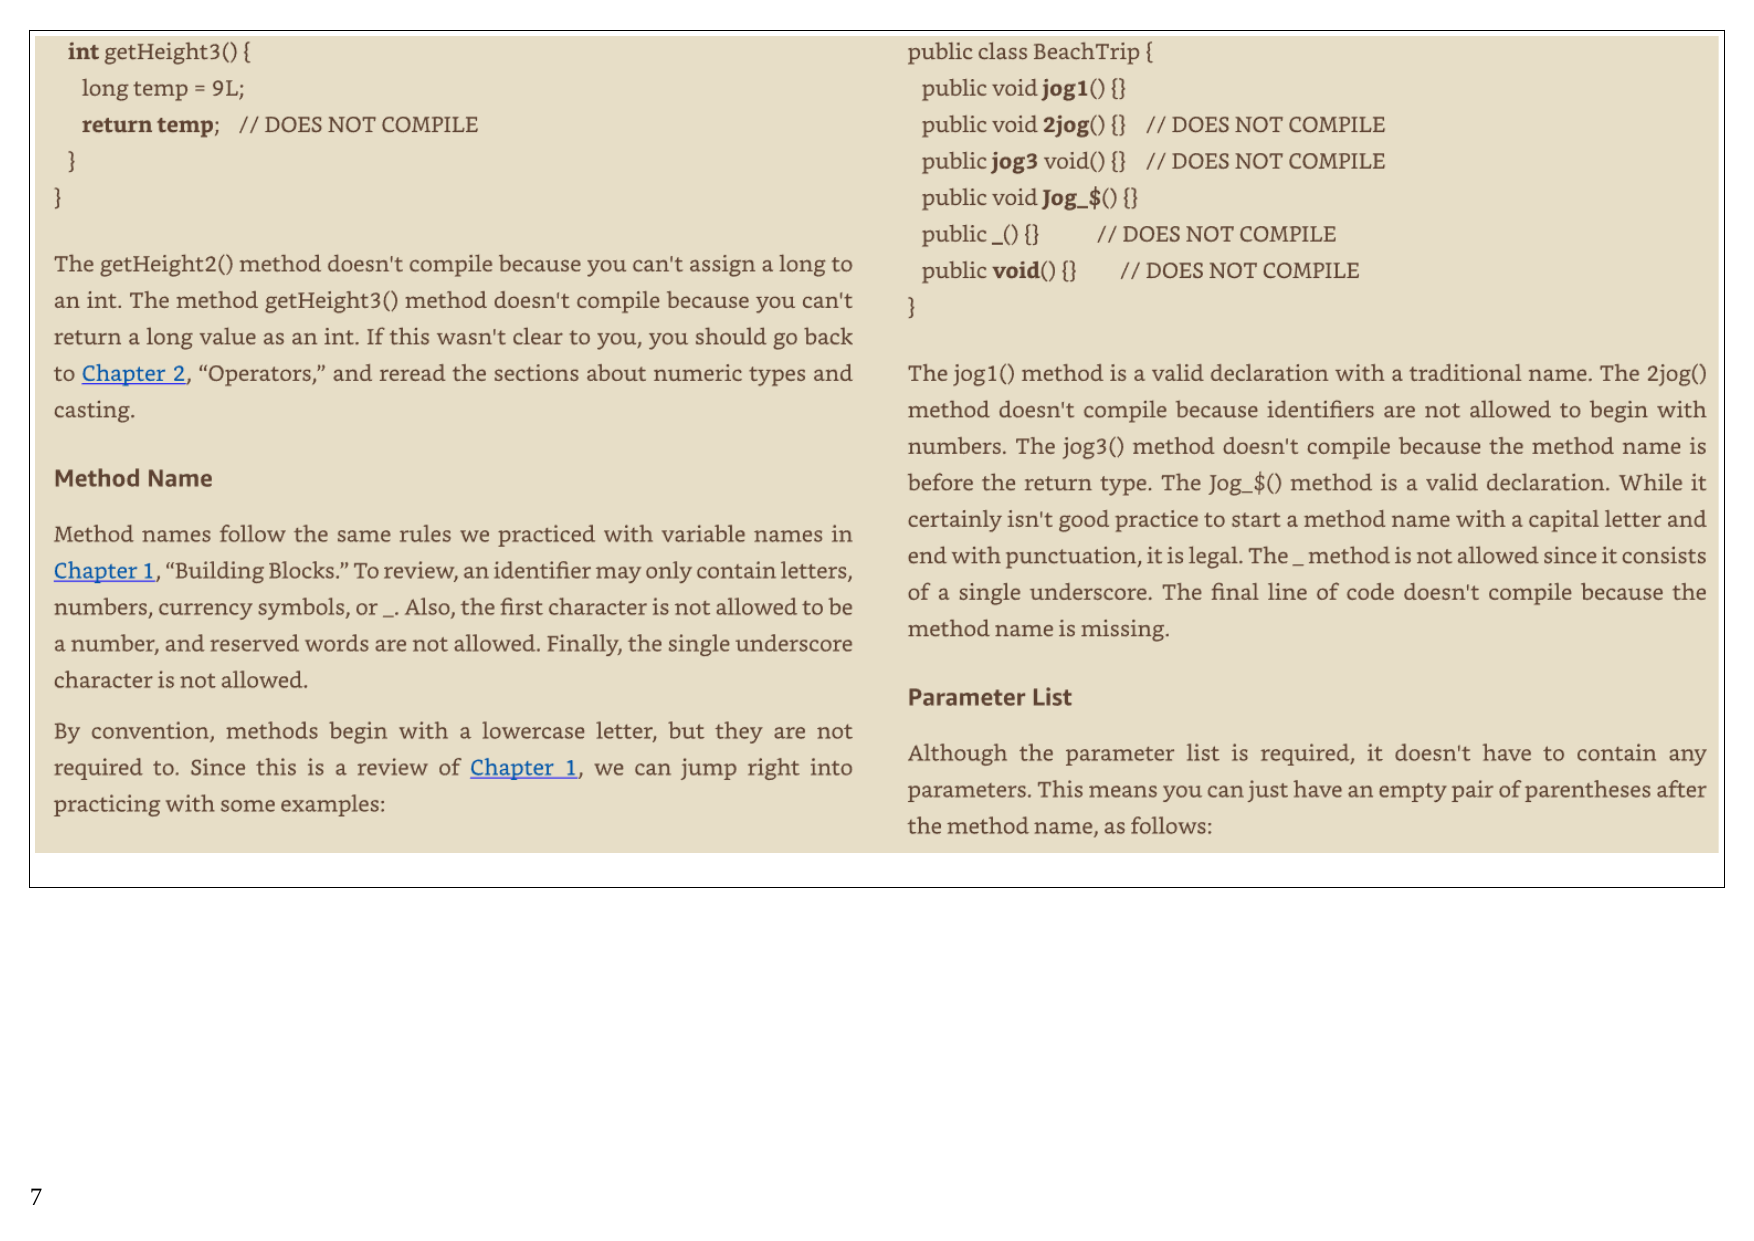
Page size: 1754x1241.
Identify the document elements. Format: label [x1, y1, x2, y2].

picture [35, 36, 1719, 853]
table_cell [30, 31, 1724, 887]
